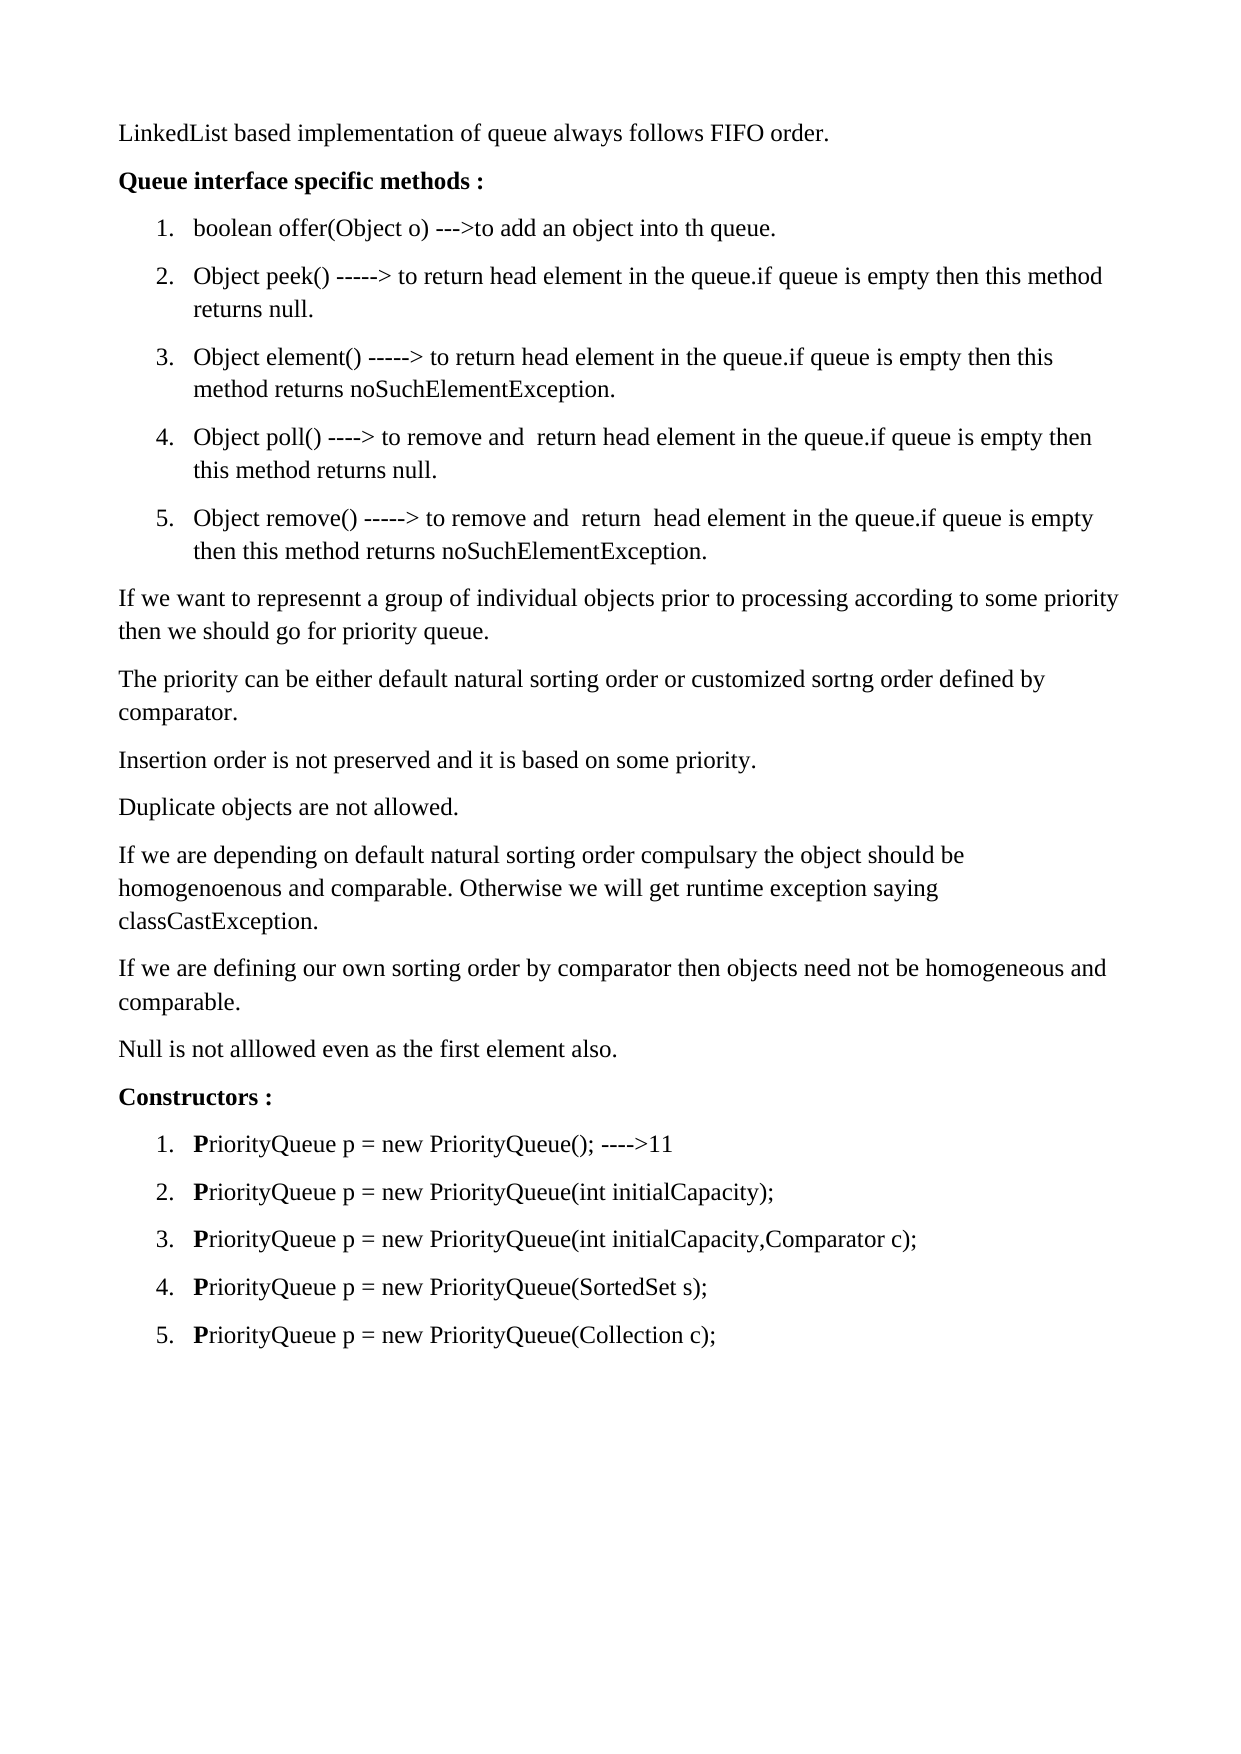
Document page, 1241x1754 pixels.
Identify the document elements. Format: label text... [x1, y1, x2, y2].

text Constructors : [118, 1082, 1122, 1111]
list PriorityQueue p = new PriorityQueue(int initialCapacity); [156, 1177, 1122, 1206]
text Queue interface specific methods : [118, 166, 1122, 194]
text If we are defining our own sorting order by comparator then objects need not be homogeneous and comparable. [118, 953, 1122, 1015]
list PriorityQueue p = new PriorityQueue(int initialCapacity,Comparator c); [156, 1224, 1122, 1253]
list Object poll() ----> to remove and return head element in the queue.if queue is empty then this method returns null. [156, 422, 1122, 484]
list boolean offer(Object o) --->to add an object into th queue. [156, 213, 1122, 242]
list PriorityQueue p = new PriorityQueue(SortedSet s); [156, 1272, 1122, 1301]
text If we want to represennt a group of individual objects prior to processing according to some priority then we should go for priority queue. [118, 583, 1122, 645]
list PriorityQueue p = new PriorityQueue(); ---->11 [156, 1129, 1122, 1158]
list Object peek() -----> to return head element in the queue.if queue is empty then this method returns null. [156, 261, 1122, 323]
list PriorityQueue p = new PriorityQueue(Collection c); [156, 1320, 1122, 1348]
text Duplicate objects are not allowed. [118, 792, 1122, 821]
list Object remove() -----> to remove and return head element in the queue.if queue is empty then this method returns noSuchElementException. [156, 503, 1122, 564]
text LinkedList based implementation of queue always follows FIFO order. [118, 118, 1122, 147]
text Insertion order is not preserved and it is based on some priority. [118, 745, 1122, 773]
text The priority can be either default natural sorting order or customized sortng order defined by comparator. [118, 664, 1122, 726]
text Null is not alllowed even as the first element also. [118, 1034, 1122, 1063]
list Object element() -----> to return head element in the queue.if queue is empty then this method returns noSuchElementException. [156, 342, 1122, 403]
text If we are depending on default natural sorting order compulsary the object should be homogenoenous and comparable. Otherwise we will get runtime exception saying classCastException. [118, 840, 1122, 935]
